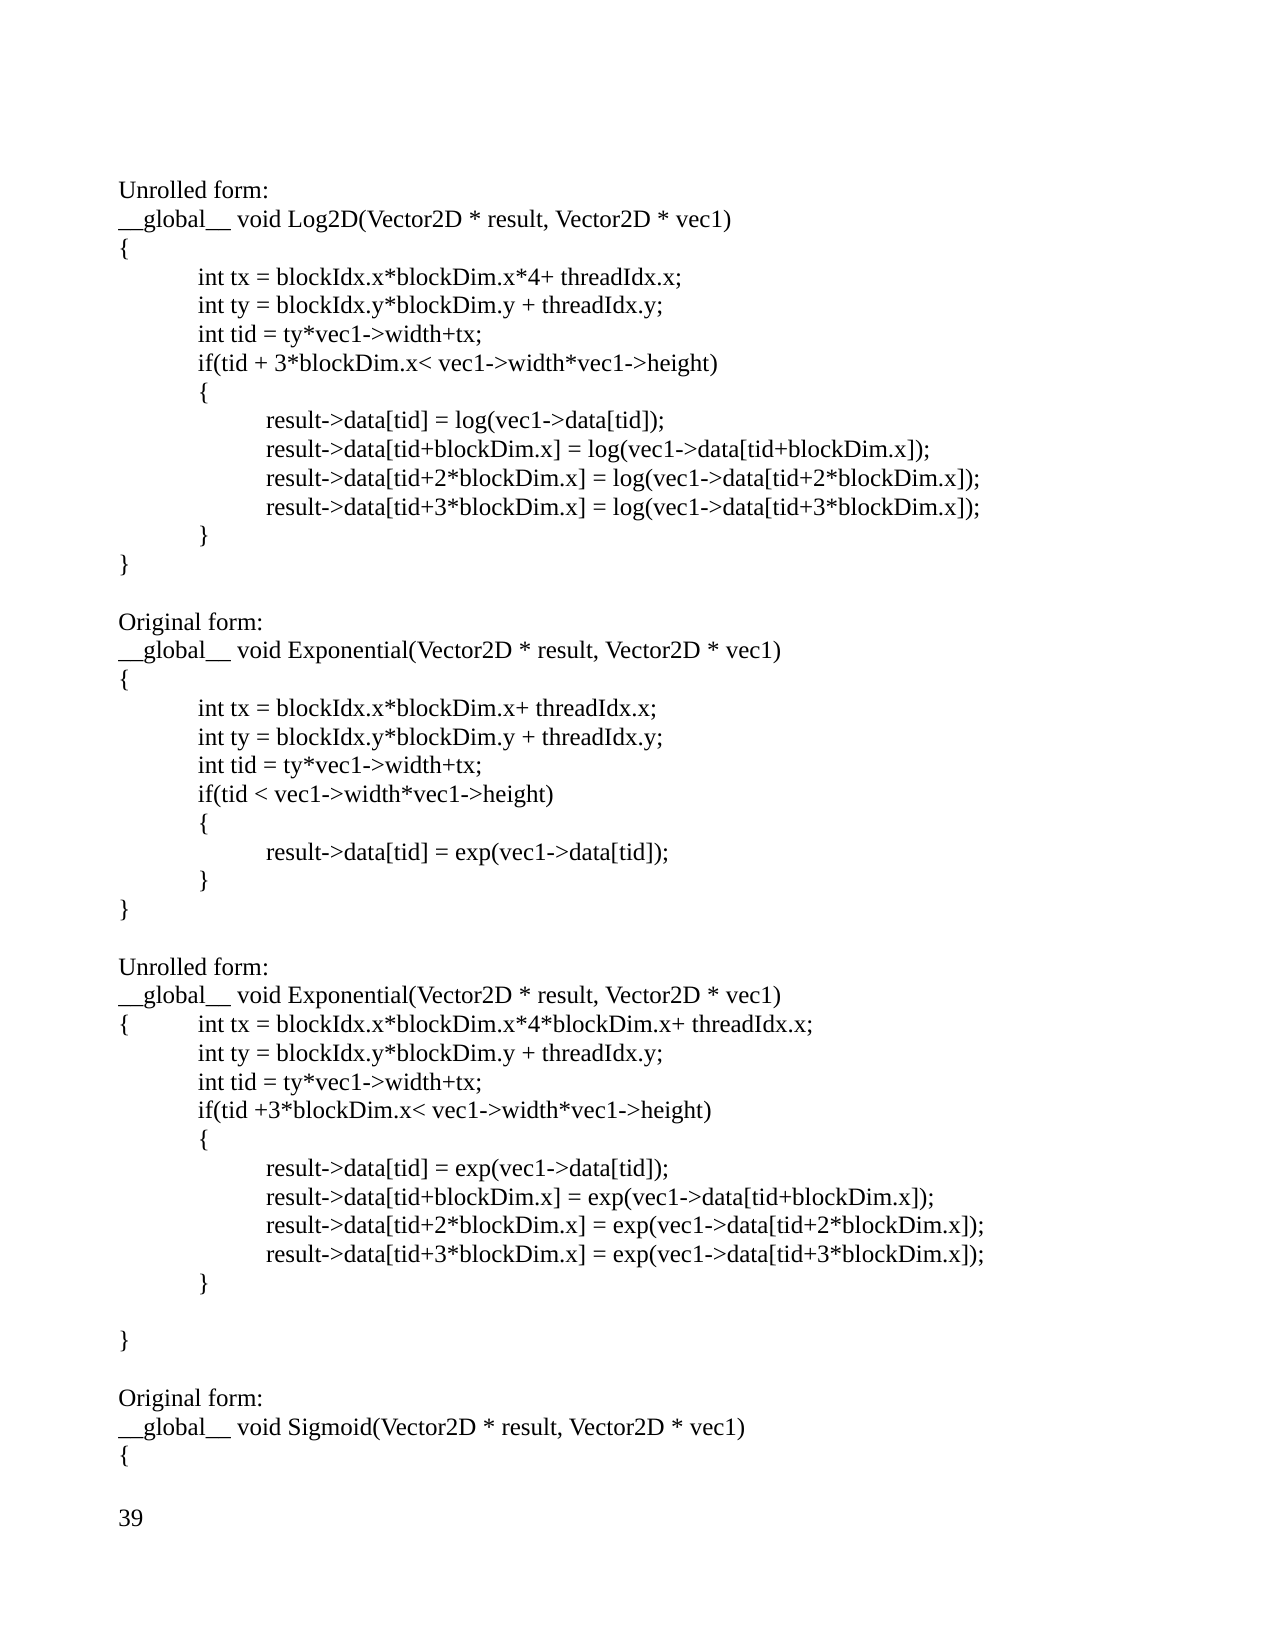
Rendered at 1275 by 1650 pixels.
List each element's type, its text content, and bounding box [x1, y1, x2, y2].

text __global__ void Exponential(Vector2D * result, Vector2D * vec1) [118, 981, 1157, 1009]
text __global__ void Log2D(Vector2D * result, Vector2D * vec1) [118, 204, 1157, 233]
text result->data[tid+2*blockDim.x] = log(vec1->data[tid+2*blockDim.x]); [118, 463, 1157, 492]
text { [118, 664, 1157, 693]
text { [118, 233, 1157, 262]
text { [118, 808, 1157, 837]
text if(tid < vec1->width*vec1->height) [118, 779, 1157, 808]
text { int tx = blockIdx.x*blockDim.x*4*blockDim.x+ threadIdx.x; [118, 1009, 1157, 1038]
text result->data[tid+3*blockDim.x] = log(vec1->data[tid+3*blockDim.x]); [118, 492, 1157, 521]
text int ty = blockIdx.y*blockDim.y + threadIdx.y; [118, 291, 1157, 319]
text Unrolled form: [118, 176, 1157, 204]
text __global__ void Sigmoid(Vector2D * result, Vector2D * vec1) [118, 1412, 1157, 1441]
text Original form: [118, 1383, 1157, 1412]
text int tid = ty*vec1->width+tx; [118, 1067, 1157, 1096]
text } [118, 1268, 1157, 1297]
text result->data[tid+2*blockDim.x] = exp(vec1->data[tid+2*blockDim.x]); [118, 1211, 1157, 1239]
text result->data[tid] = exp(vec1->data[tid]); [118, 837, 1157, 866]
text Unrolled form: [118, 952, 1157, 981]
text if(tid +3*blockDim.x< vec1->width*vec1->height) [118, 1096, 1157, 1124]
text int tid = ty*vec1->width+tx; [118, 319, 1157, 348]
text if(tid + 3*blockDim.x< vec1->width*vec1->height) [118, 348, 1157, 377]
text result->data[tid+blockDim.x] = exp(vec1->data[tid+blockDim.x]); [118, 1182, 1157, 1211]
text } [118, 866, 1157, 894]
text } [118, 1326, 1157, 1354]
text { [118, 1441, 1157, 1469]
text } [118, 894, 1157, 923]
text result->data[tid] = log(vec1->data[tid]); [118, 406, 1157, 434]
text int tx = blockIdx.x*blockDim.x+ threadIdx.x; [118, 693, 1157, 722]
text { [118, 377, 1157, 406]
text result->data[tid+3*blockDim.x] = exp(vec1->data[tid+3*blockDim.x]); [118, 1239, 1157, 1268]
text { [118, 1124, 1157, 1153]
text result->data[tid+blockDim.x] = log(vec1->data[tid+blockDim.x]); [118, 434, 1157, 463]
text int tid = ty*vec1->width+tx; [118, 751, 1157, 779]
text Original form: [118, 607, 1157, 636]
text } [118, 549, 1157, 578]
text int tx = blockIdx.x*blockDim.x*4+ threadIdx.x; [118, 262, 1157, 291]
text int ty = blockIdx.y*blockDim.y + threadIdx.y; [118, 1038, 1157, 1067]
text } [118, 521, 1157, 549]
text int ty = blockIdx.y*blockDim.y + threadIdx.y; [118, 722, 1157, 751]
text __global__ void Exponential(Vector2D * result, Vector2D * vec1) [118, 636, 1157, 664]
text result->data[tid] = exp(vec1->data[tid]); [118, 1153, 1157, 1182]
